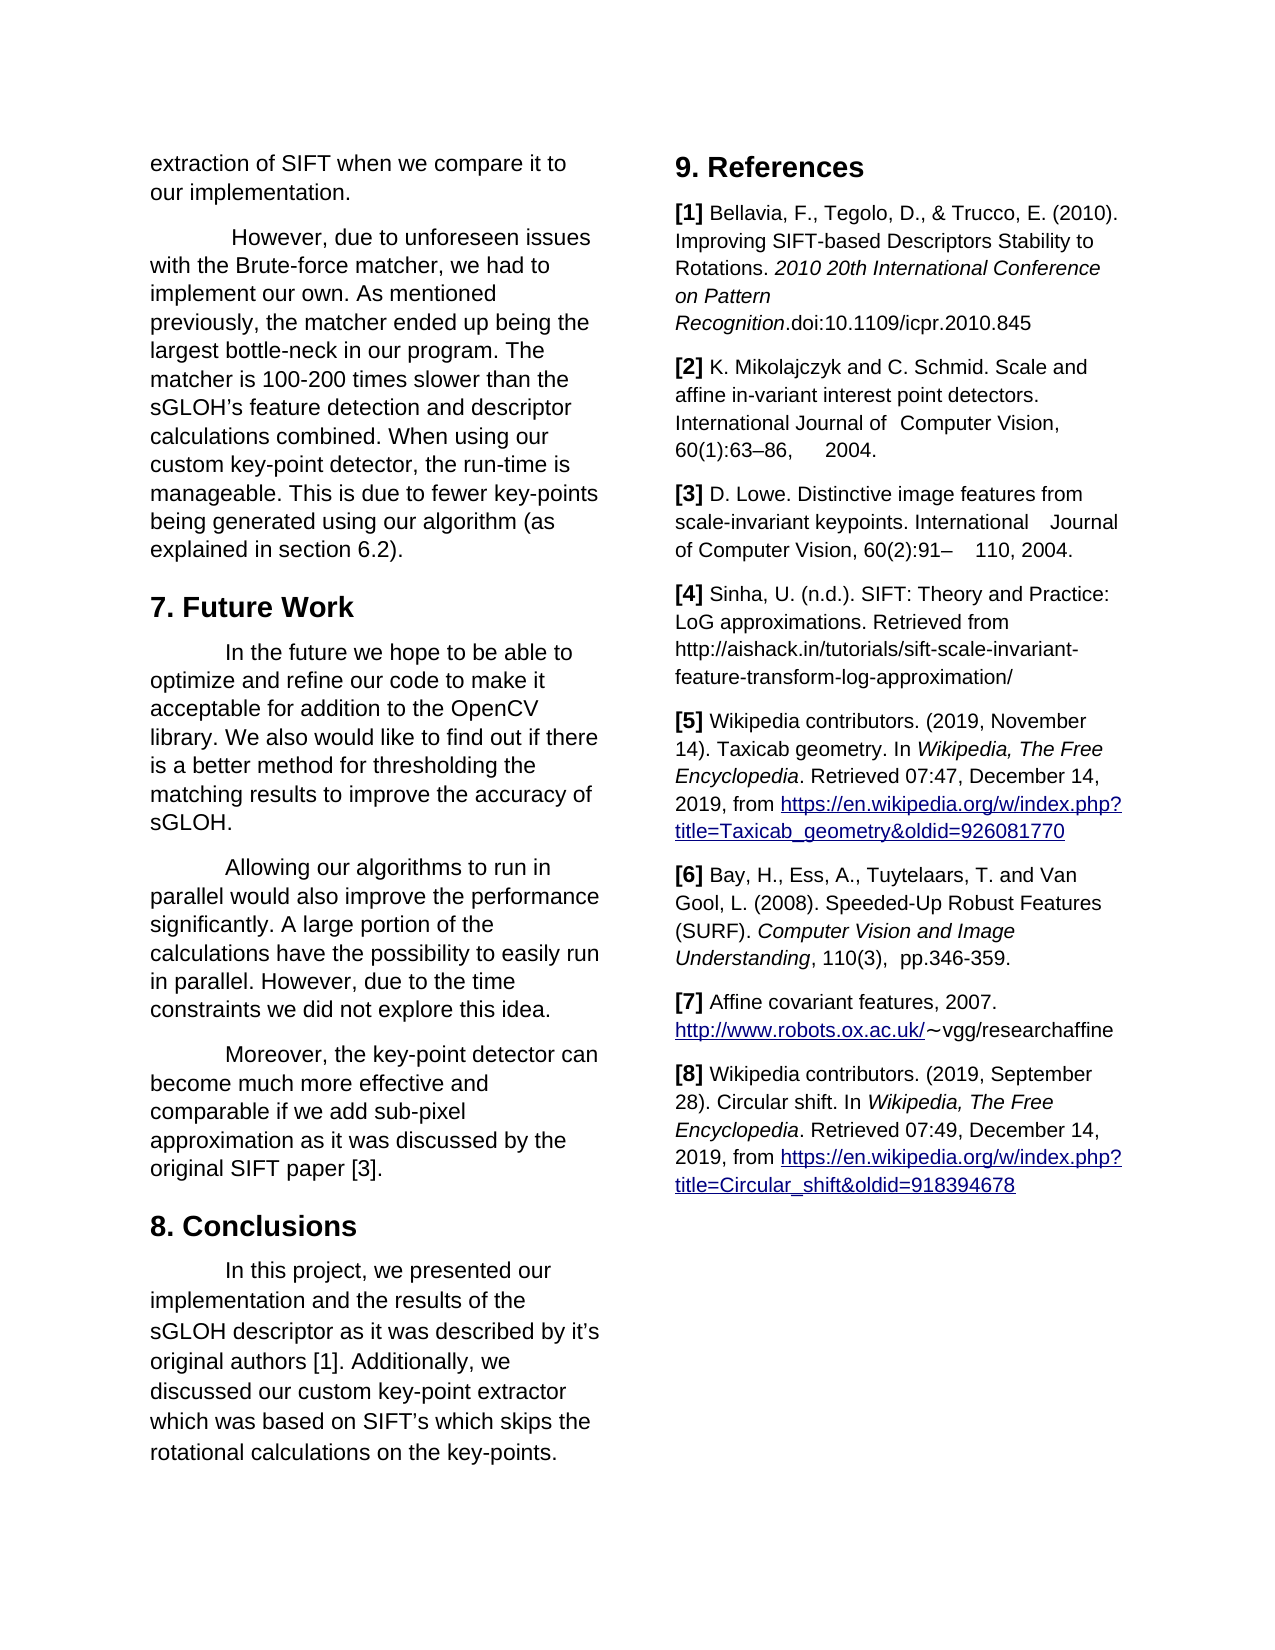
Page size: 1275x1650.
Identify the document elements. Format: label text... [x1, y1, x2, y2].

text Moreover, the key-point detector can become much more effective and comparable if we add sub-pixel approximation as it was discussed by the original SIFT paper [3]. [150, 1041, 600, 1182]
text [4] Sinha, U. (n.d.). SIFT: Theory and Practice: LoG approximations. Retrieved from http://aishack.in/tutorials/sift-scale-invariant-feature-transform-log-approximation/ [675, 579, 1125, 688]
text Allowing our algorithms to run in parallel would also improve the performance significantly. A large portion of the calculations have the possibility to easily run in parallel. However, due to the time constraints we did not explore this idea. [150, 854, 600, 1023]
subtitle 9. References [675, 150, 1125, 183]
text However, due to unforeseen issues with the Brute-force matcher, we had to implement our own. As mentioned previously, the matcher ended up being the largest bottle-neck in our program. The matcher is 100-200 times slower than the sGLOH’s feature detection and descriptor calculations combined. When using our custom key-point detector, the run-time is manageable. This is due to fewer key-points being generated using our algorithm (as explained in section 6.2). [150, 223, 600, 563]
text [2] K. Mikolajczyk and C. Schmid. Scale and affine in-variant interest point detectors. International Journal of Computer Vision, 60(1):63–86, 2004. [675, 353, 1125, 462]
text [7] Affine covariant features, 2007. http://www.robots.ox.ac.uk/∼vgg/researchaffine [675, 988, 1125, 1042]
subtitle 8. Conclusions [150, 1209, 600, 1242]
text In this project, we presented our implementation and the results of the sGLOH descriptor as it was described by it’s original authors [1]. Additionally, we discussed our custom key-point extractor which was based on SIFT’s which skips the rotational calculations on the key-points. [150, 1257, 600, 1465]
text In the future we hope to be able to optimize and refine our code to make it acceptable for addition to the OpenCV library. We also would like to find out if there is a better method for thresholding the matching results to improve the accuracy of sGLOH. [150, 638, 600, 835]
text [6] Bay, H., Ess, A., Tuytelaars, T. and Van Gool, L. (2008). Speeded-Up Robust Features (SURF). Computer Vision and Image Understanding, 110(3), pp.346-359. [675, 861, 1125, 970]
subtitle 7. Future Work [150, 590, 600, 623]
text [8] Wikipedia contributors. (2019, September 28). Circular shift. In Wikipedia, The Free Encyclopedia. Retrieved 07:49, December 14, 2019, from https://en.wikipedia.org/w/index.php?title=Circular_shift&oldid=918394678 [675, 1060, 1125, 1196]
text [5] Wikipedia contributors. (2019, November 14). Taxicab geometry. In Wikipedia, The Free Encyclopedia. Retrieved 07:47, December 14, 2019, from https://en.wikipedia.org/w/index.php?title=Taxicab_geometry&oldid=926081770 [675, 707, 1125, 843]
text [3] D. Lowe. Distinctive image features from scale-invariant keypoints. International Journal of Computer Vision, 60(2):91– 110, 2004. [675, 480, 1125, 561]
text [1] Bellavia, F., Tegolo, D., & Trucco, E. (2010). Improving SIFT-based Descriptors Stability to Rotations. 2010 20th International Conference on Pattern Recognition.doi:10.1109/icpr.2010.845 [675, 199, 1125, 335]
text extraction of SIFT when we compare it to our implementation. [150, 150, 600, 205]
